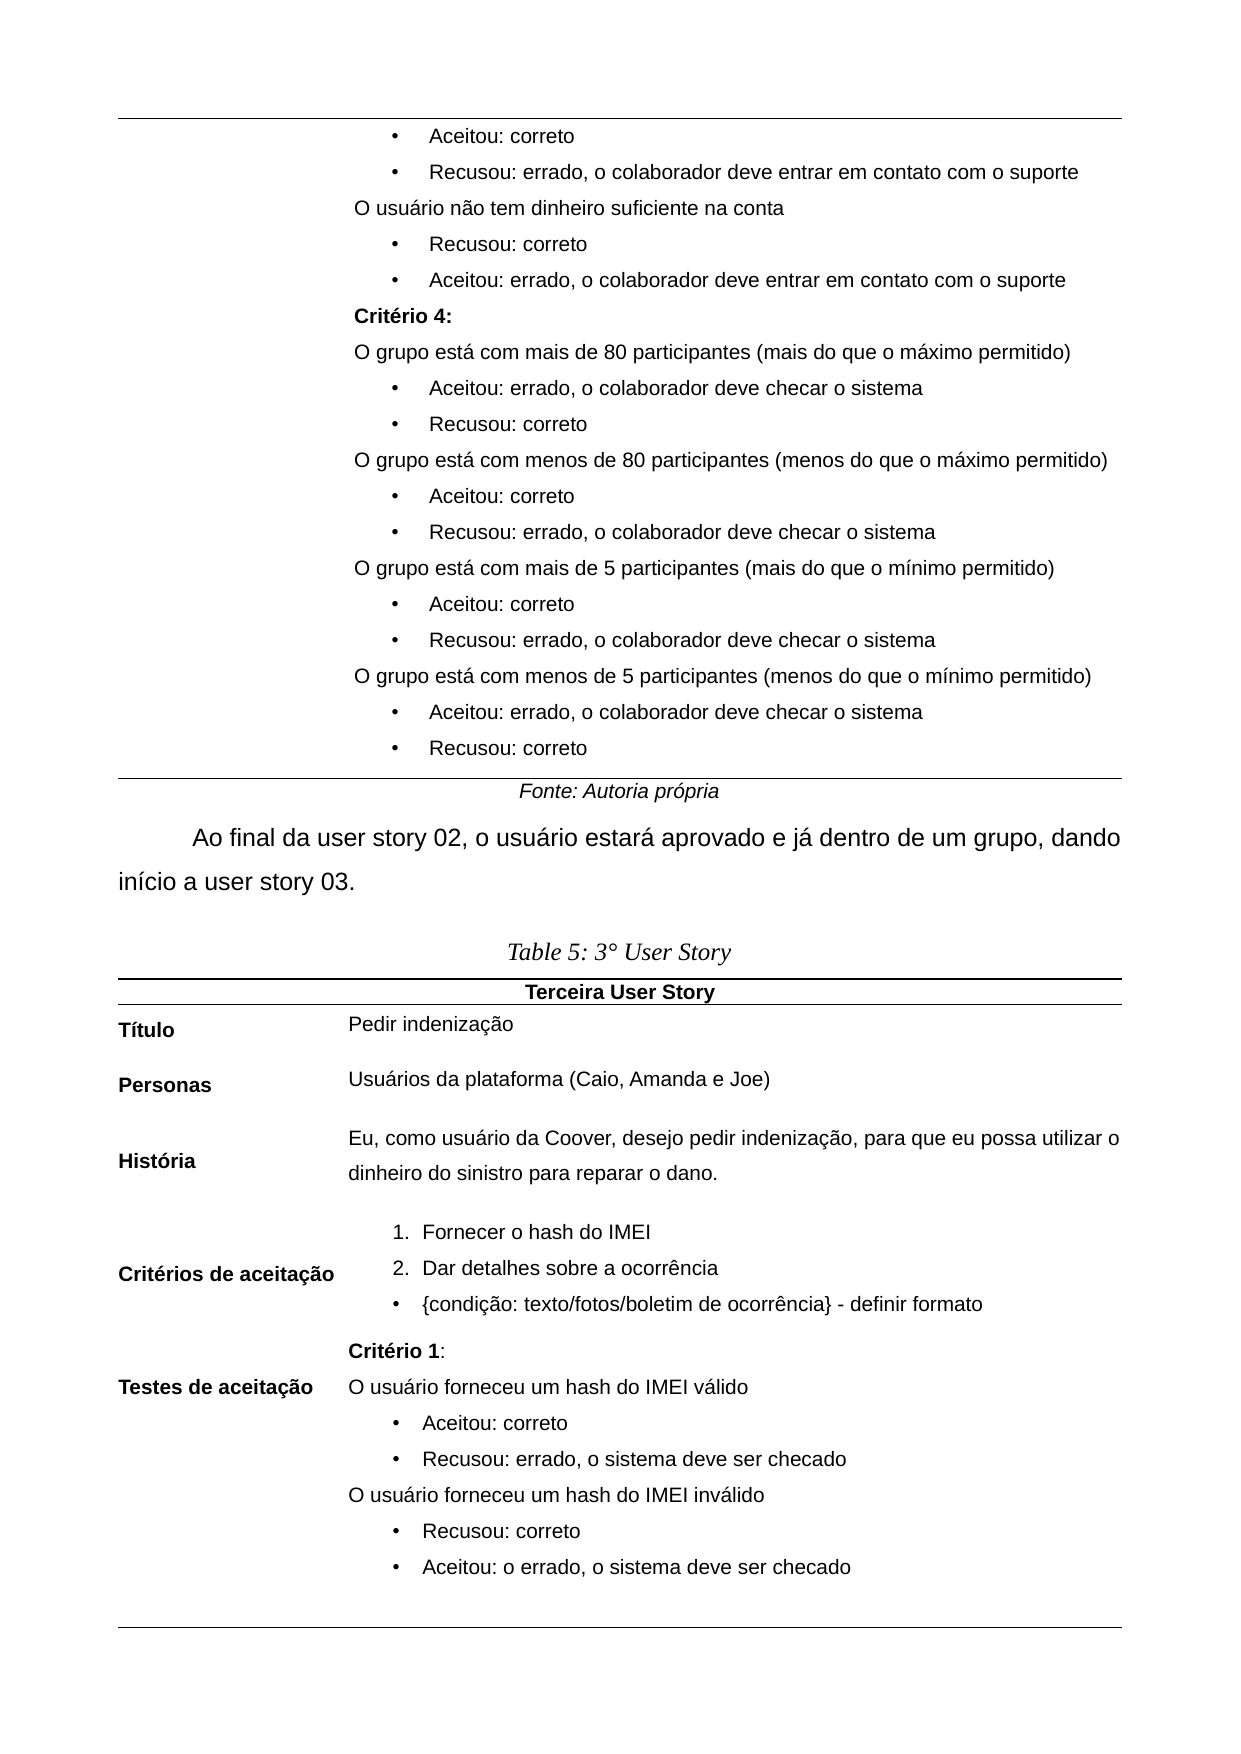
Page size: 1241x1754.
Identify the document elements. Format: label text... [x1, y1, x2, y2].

table_cell História [118, 1114, 348, 1208]
table_cell Personas [118, 1055, 348, 1114]
text Table 5: 3° User Story [118, 937, 1122, 966]
table_cell Critério 1: O usuário forneceu um hash do IMEI válido Aceitou: correto Recusou: errado, o sistema deve ser checado O usuário forneceu um hash do IMEI inválido Recusou: correto Aceitou: o errado, o sistema deve ser checado [348, 1339, 1122, 1627]
table_cell Critérios de aceitação [118, 1208, 348, 1339]
table_cell [118, 119, 348, 778]
table_cell Critério 1: O colaborador entra no sistema e tem acesso à lista Aceitou: correto Recusou: errado, o colaborador deve entrar em contato com o suporte O colaborador entra no sistema e não tem acesso à lista Recusou: correto Aceitou: errado, o colaborador deve entrar em contato com o suporte Critério 2: O usuário realizou o pagamento da porcentagem do seu celular Aceitou: correto Recusou: errado, o colaborador deve entrar em contato com o suporte O usuário não realizou o pagamento da porcentagem do seu celular Recusou: correto Aceitou: errado, o colaborador deve entrar em contato com o suporte Critério 3: O usuário tem dinheiro suficiente na conta Aceitou: correto Recusou: errado, o colaborador deve entrar em contato com o suporte O usuário não tem dinheiro suficiente na conta Recusou: correto Aceitou: errado, o colaborador deve entrar em contato com o suporte Critério 4: O grupo está com mais de 80 participantes (mais do que o máximo permitido) Aceitou: errado, o colaborador deve checar o sistema Recusou: correto O grupo está com menos de 80 participantes (menos do que o máximo permitido) Aceitou: correto Recusou: errado, o colaborador deve checar o sistema O grupo está com mais de 5 participantes (mais do que o mínimo permitido) Aceitou: correto Recusou: errado, o colaborador deve checar o sistema O grupo está com menos de 5 participantes (menos do que o mínimo permitido) Aceitou: errado, o colaborador deve checar o sistema Recusou: correto [348, 119, 1122, 778]
table_cell Fornecer o hash do IMEI Dar detalhes sobre a ocorrência {condição: texto/fotos/boletim de ocorrência} - definir formato [348, 1208, 1122, 1339]
table_cell Usuários da plataforma (Caio, Amanda e Joe) [348, 1055, 1122, 1114]
text Fonte: Autoria própria [118, 779, 1122, 803]
table_cell Título [118, 1005, 348, 1055]
text Ao final da user story 02, o usuário estará aprovado e já dentro de um grupo, dando início a user story 03. [118, 823, 1122, 895]
table_cell Testes de aceitação [118, 1339, 348, 1627]
table_cell Eu, como usuário da Coover, desejo pedir indenização, para que eu possa utilizar o dinheiro do sinistro para reparar o dano. [348, 1114, 1122, 1208]
table_header Terceira User Story [118, 980, 1122, 1003]
table_cell Pedir indenização [348, 1005, 1122, 1055]
